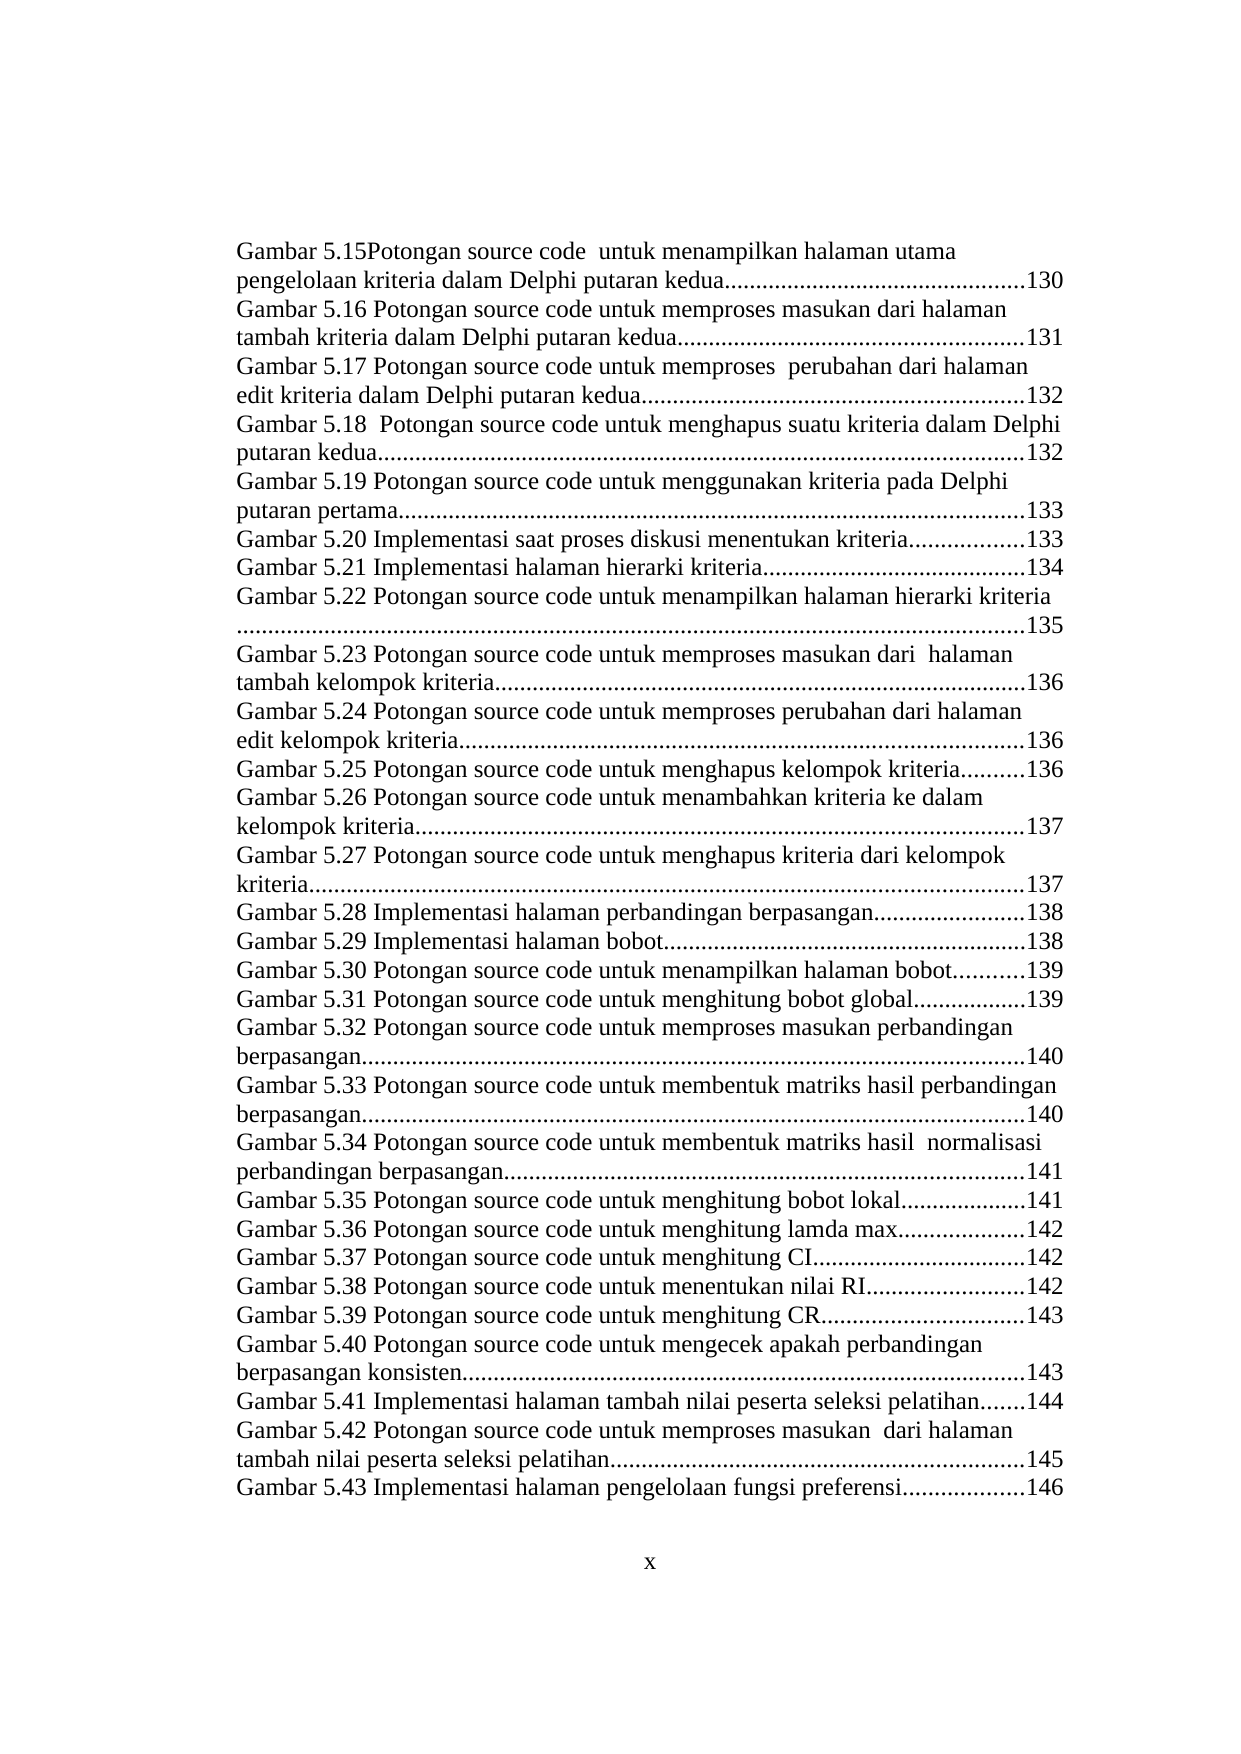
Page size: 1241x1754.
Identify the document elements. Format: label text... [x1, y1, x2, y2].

text Gambar 5.43 Implementasi halaman pengelolaan fungsi preferensi 146 [236, 1472, 1063, 1501]
text Gambar 5.24 Potongan source code untuk memproses perubahan dari halaman edit kelompok kriteria 136 [236, 696, 1063, 754]
text Gambar 5.35 Potongan source code untuk menghitung bobot lokal 141 [236, 1185, 1063, 1214]
text Gambar 5.21 Implementasi halaman hierarki kriteria 134 [236, 552, 1063, 581]
text Gambar 5.29 Implementasi halaman bobot 138 [236, 926, 1063, 955]
text Gambar 5.18 Potongan source code untuk menghapus suatu kriteria dalam Delphi putaran kedua 132 [236, 409, 1063, 466]
text Gambar 5.39 Potongan source code untuk menghitung CR 143 [236, 1300, 1063, 1329]
text Gambar 5.31 Potongan source code untuk menghitung bobot global 139 [236, 984, 1063, 1012]
text Gambar 5.36 Potongan source code untuk menghitung lamda max 142 [236, 1214, 1063, 1242]
text Gambar 5.33 Potongan source code untuk membentuk matriks hasil perbandingan berpasangan 140 [236, 1070, 1063, 1127]
text Gambar 5.22 Potongan source code untuk menampilkan halaman hierarki kriteria 135 [236, 581, 1063, 639]
text Gambar 5.26 Potongan source code untuk menambahkan kriteria ke dalam kelompok kriteria 137 [236, 782, 1063, 840]
text Gambar 5.37 Potongan source code untuk menghitung CI 142 [236, 1242, 1063, 1271]
text Gambar 5.23 Potongan source code untuk memproses masukan dari halaman tambah kelompok kriteria 136 [236, 639, 1063, 696]
text Gambar 5.25 Potongan source code untuk menghapus kelompok kriteria 136 [236, 754, 1063, 782]
text Gambar 5.28 Implementasi halaman perbandingan berpasangan 138 [236, 897, 1063, 926]
text Gambar 5.30 Potongan source code untuk menampilkan halaman bobot 139 [236, 955, 1063, 984]
text Gambar 5.17 Potongan source code untuk memproses perubahan dari halaman edit kriteria dalam Delphi putaran kedua 132 [236, 351, 1063, 409]
text Gambar 5.20 Implementasi saat proses diskusi menentukan kriteria 133 [236, 524, 1063, 552]
text Gambar 5.15Potongan source code untuk menampilkan halaman utama pengelolaan kriteria dalam Delphi putaran kedua 130 [236, 236, 1063, 294]
text Gambar 5.34 Potongan source code untuk membentuk matriks hasil normalisasi perbandingan berpasangan. 141 [236, 1127, 1063, 1185]
text Gambar 5.40 Potongan source code untuk mengecek apakah perbandingan berpasangan konsisten 143 [236, 1329, 1063, 1386]
text Gambar 5.38 Potongan source code untuk menentukan nilai RI 142 [236, 1271, 1063, 1300]
text Gambar 5.19 Potongan source code untuk menggunakan kriteria pada Delphi putaran pertama 133 [236, 466, 1063, 524]
text Gambar 5.16 Potongan source code untuk memproses masukan dari halaman tambah kriteria dalam Delphi putaran kedua 131 [236, 294, 1063, 351]
text Gambar 5.27 Potongan source code untuk menghapus kriteria dari kelompok kriteria 137 [236, 840, 1063, 897]
text Gambar 5.42 Potongan source code untuk memproses masukan dari halaman tambah nilai peserta seleksi pelatihan 145 [236, 1415, 1063, 1472]
text Gambar 5.32 Potongan source code untuk memproses masukan perbandingan berpasangan 140 [236, 1012, 1063, 1070]
text Gambar 5.41 Implementasi halaman tambah nilai peserta seleksi pelatihan 144 [236, 1386, 1063, 1415]
